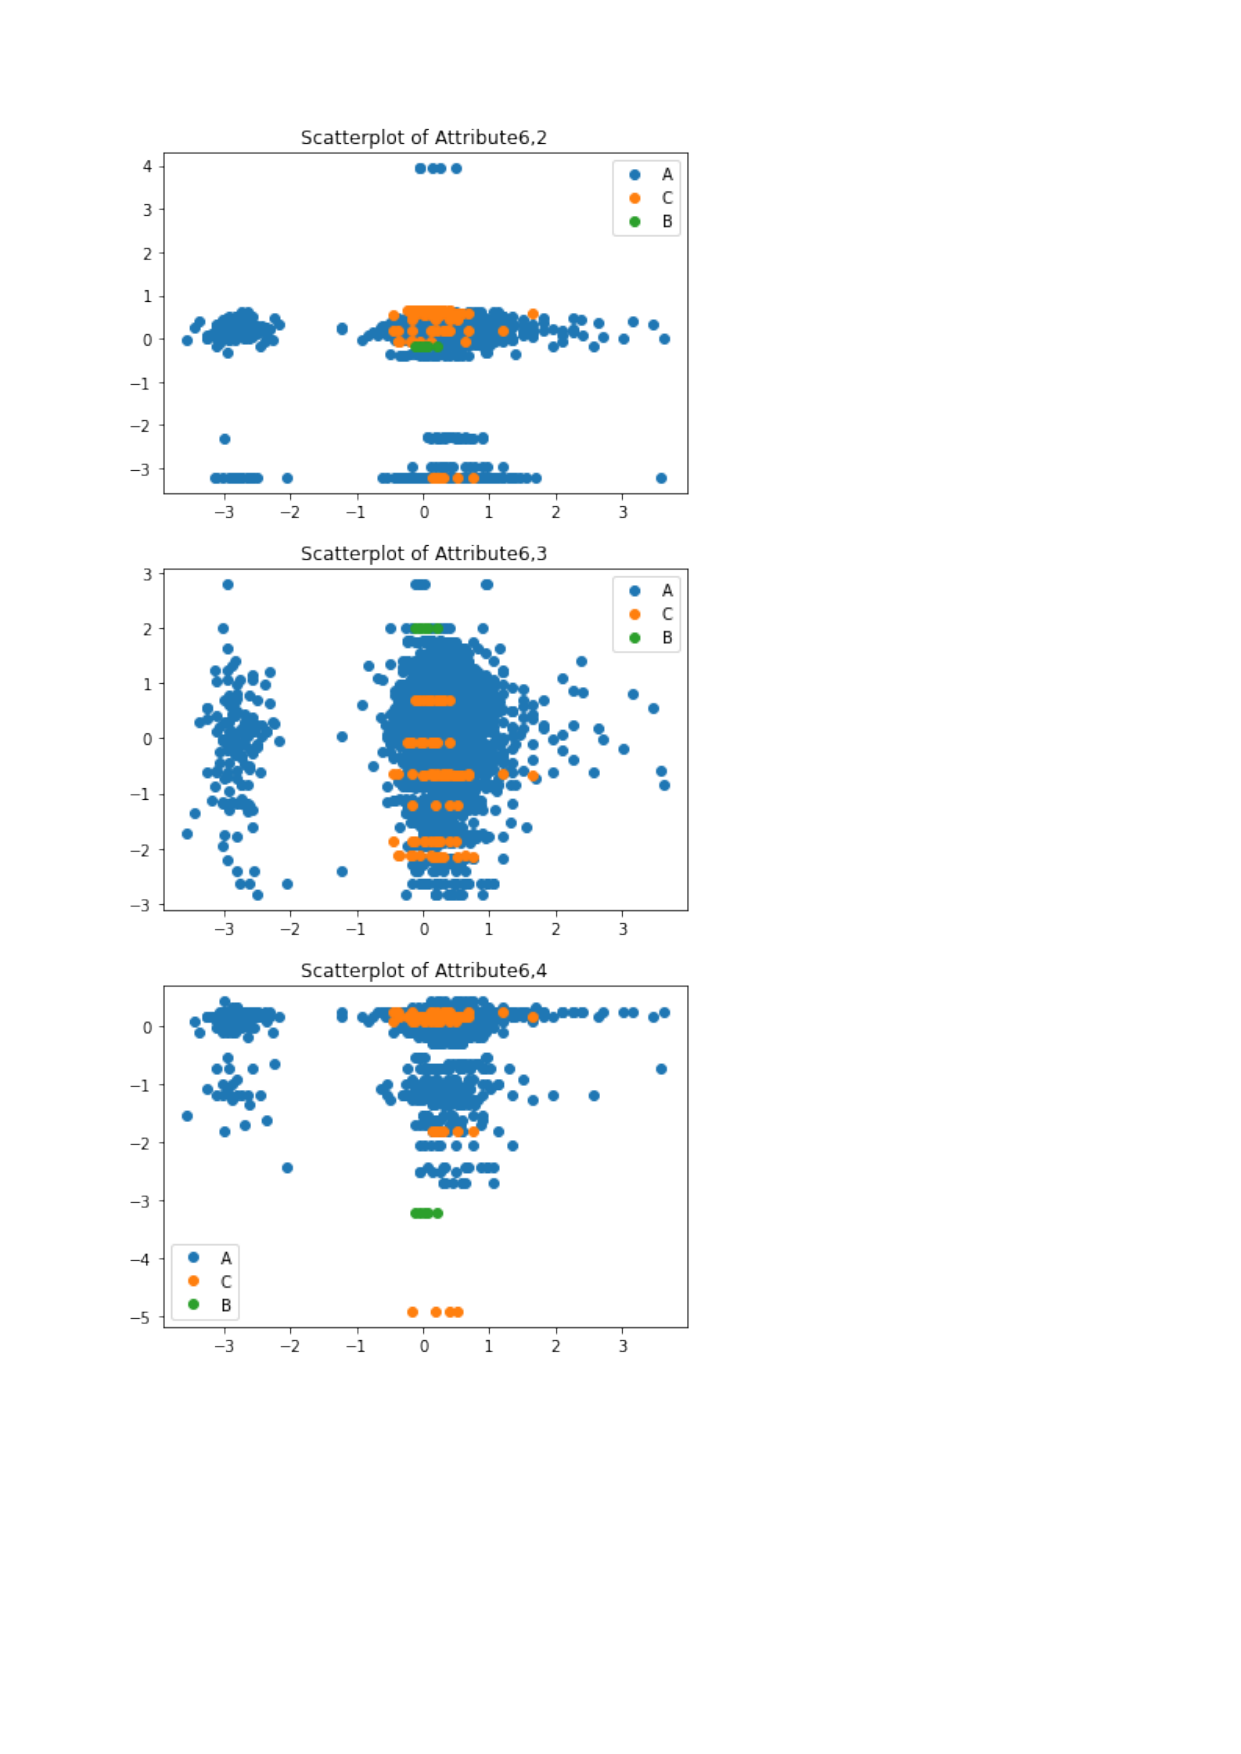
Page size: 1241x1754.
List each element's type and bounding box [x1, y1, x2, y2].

picture [118, 535, 697, 948]
picture [118, 118, 697, 531]
picture [118, 951, 697, 1365]
